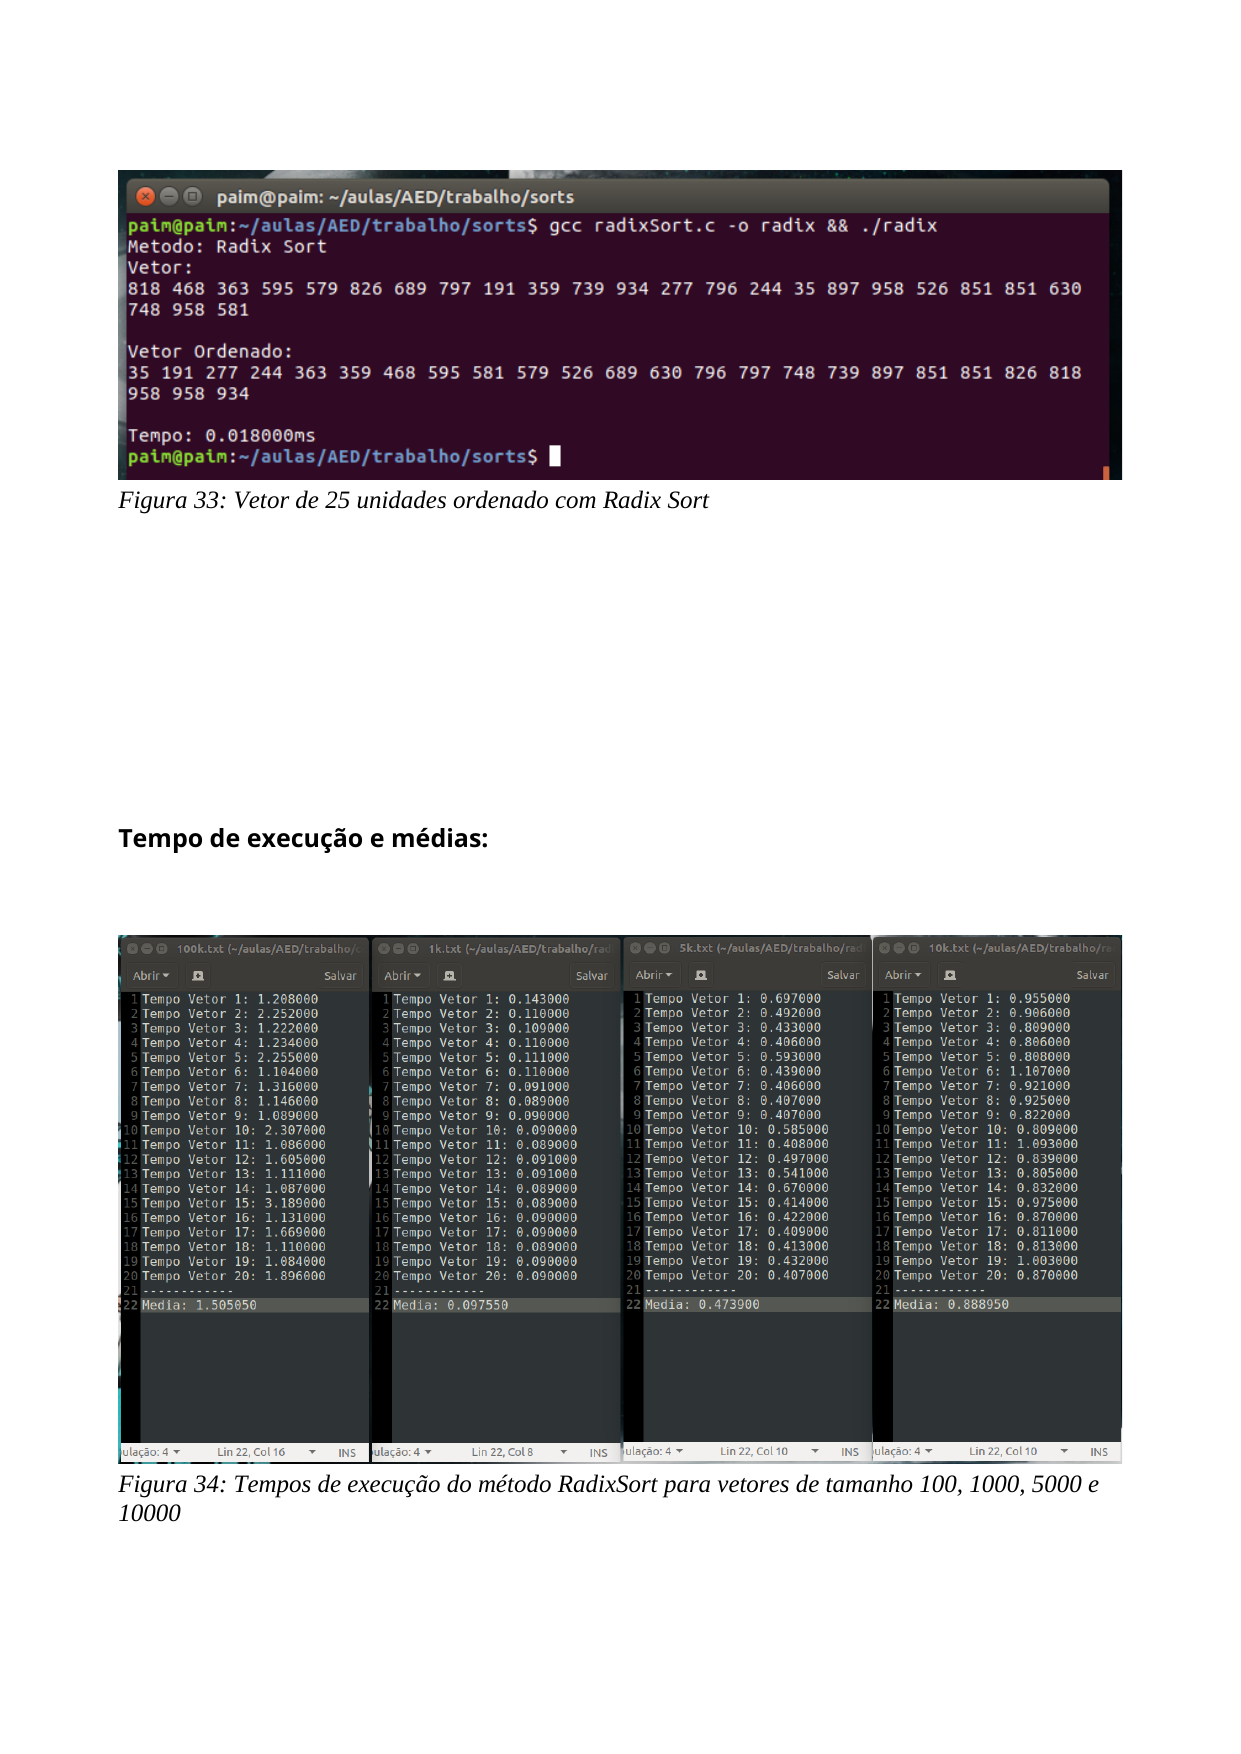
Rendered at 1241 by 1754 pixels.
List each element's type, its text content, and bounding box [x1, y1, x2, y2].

picture [118, 170, 1123, 480]
text Figura 33: Vetor de 25 unidades ordenado com Radix Sort [118, 480, 1122, 514]
text Figura 34: Tempos de execução do método RadixSort para vetores de tamanho 100, 1000, 5000 e 10000 [118, 1464, 1122, 1527]
picture [118, 935, 1123, 1464]
text Tempo de execução e médias: [118, 820, 1122, 854]
